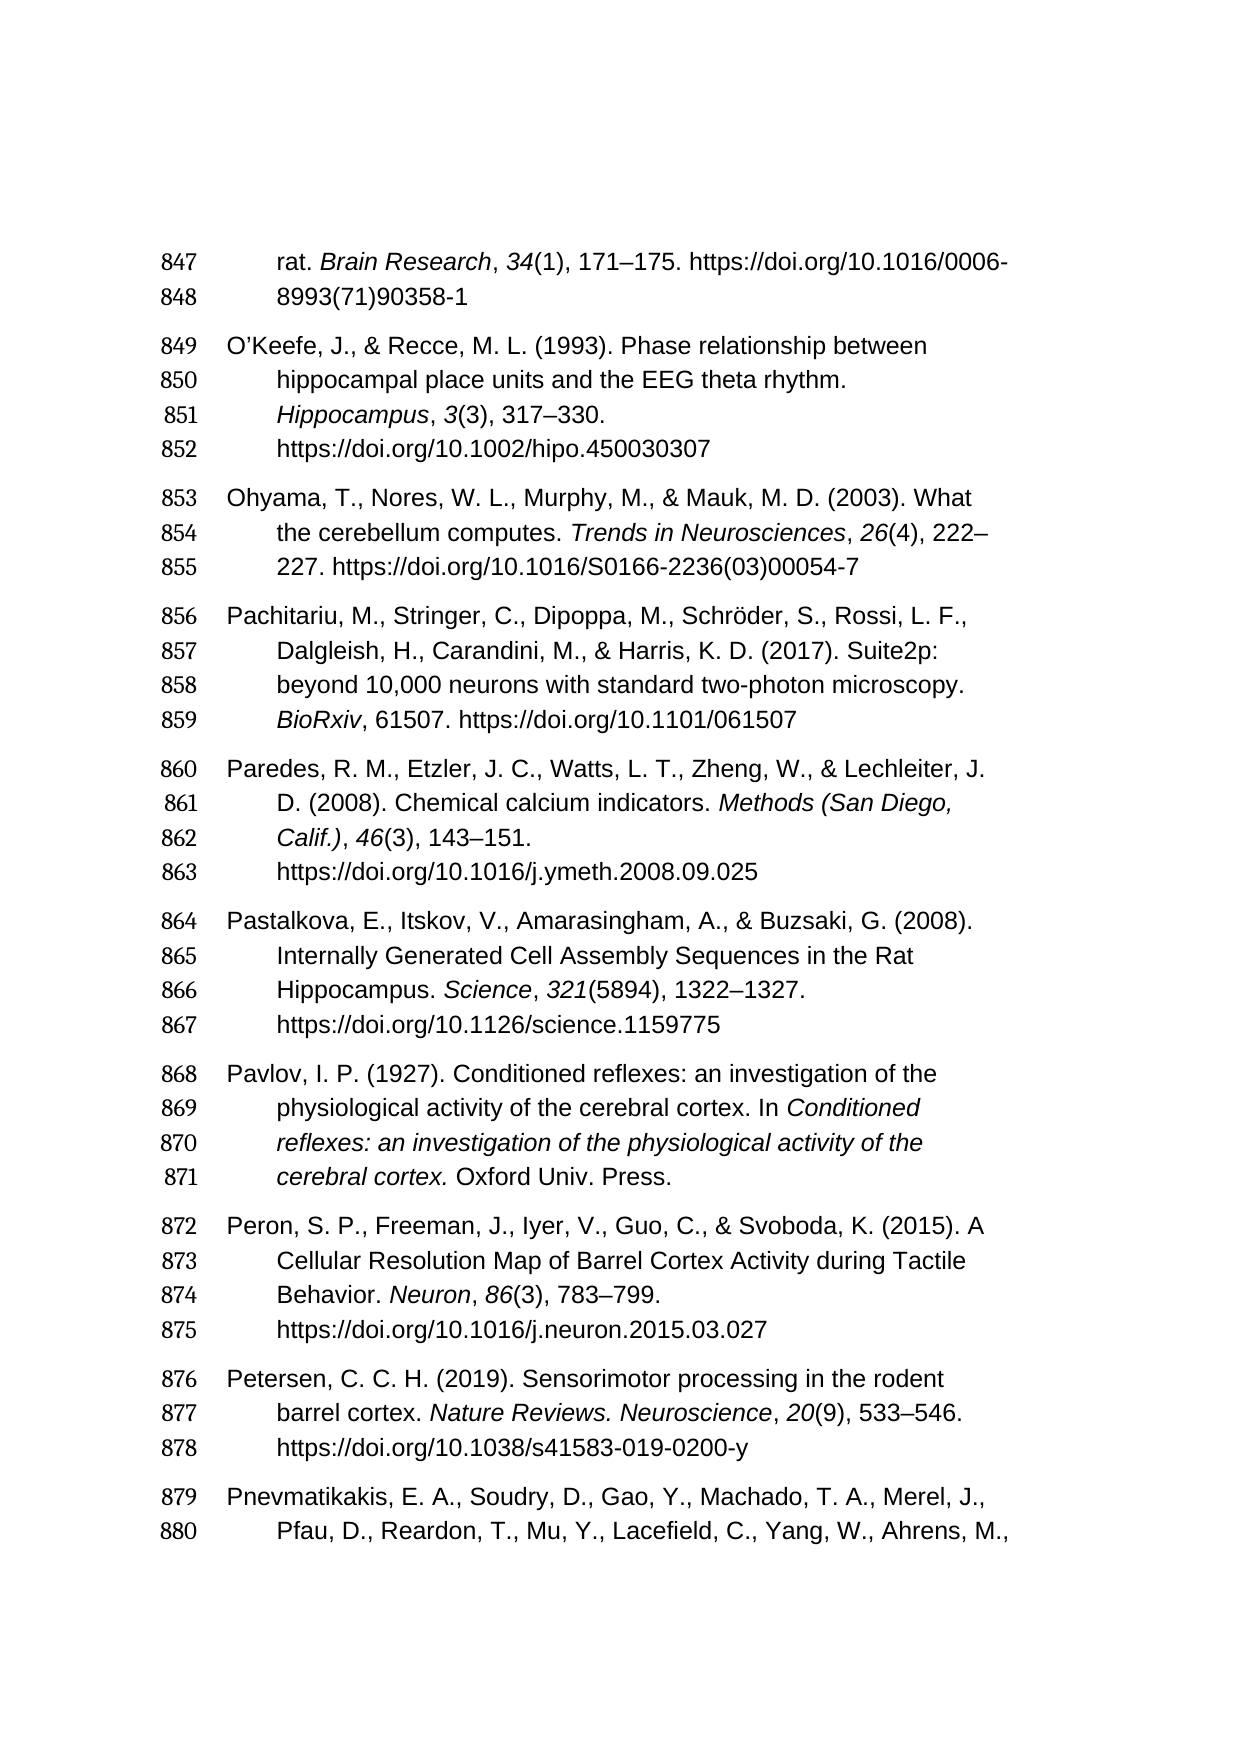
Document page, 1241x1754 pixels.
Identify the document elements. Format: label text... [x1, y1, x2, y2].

text Pachitariu, M., Stringer, C., Dipoppa, M., Schröder, S., Rossi, L. F., Dalgleish, H., Carandini, M., & Harris, K. D. (2017). Suite2p: beyond 10,000 neurons with standard two-photon microscopy. BioRxiv, 61507. https://doi.org/10.1101/061507 [226, 601, 1014, 733]
text Peron, S. P., Freeman, J., Iyer, V., Guo, C., & Svoboda, K. (2015). A Cellular Resolution Map of Barrel Cortex Activity during Tactile Behavior. Neuron, 86(3), 783–799. https://doi.org/10.1016/j.neuron.2015.03.027 [226, 1211, 1014, 1343]
text Pavlov, I. P. (1927). Conditioned reflexes: an investigation of the physiological activity of the cerebral cortex. In Conditioned reflexes: an investigation of the physiological activity of the cerebral cortex. Oxford Univ. Press. [226, 1059, 1014, 1191]
text Paredes, R. M., Etzler, J. C., Watts, L. T., Zheng, W., & Lechleiter, J. D. (2008). Chemical calcium indicators. Methods (San Diego, Calif.), 46(3), 143–151. https://doi.org/10.1016/j.ymeth.2008.09.025 [226, 754, 1014, 886]
text rat. Brain Research, 34(1), 171–175. https://doi.org/10.1016/0006-8993(71)90358-1 [226, 247, 1014, 310]
text Pastalkova, E., Itskov, V., Amarasingham, A., & Buzsaki, G. (2008). Internally Generated Cell Assembly Sequences in the Rat Hippocampus. Science, 321(5894), 1322–1327. https://doi.org/10.1126/science.1159775 [226, 906, 1014, 1038]
text Pnevmatikakis, E. A., Soudry, D., Gao, Y., Machado, T. A., Merel, J., Pfau, D., Reardon, T., Mu, Y., Lacefield, C., Yang, W., Ahrens, M., [226, 1482, 1014, 1545]
text Ohyama, T., Nores, W. L., Murphy, M., & Mauk, M. D. (2003). What the cerebellum computes. Trends in Neurosciences, 26(4), 222–227. https://doi.org/10.1016/S0166-2236(03)00054-7 [226, 483, 1014, 581]
text Petersen, C. C. H. (2019). Sensorimotor processing in the rodent barrel cortex. Nature Reviews. Neuroscience, 20(9), 533–546. https://doi.org/10.1038/s41583-019-0200-y [226, 1364, 1014, 1461]
text O’Keefe, J., & Recce, M. L. (1993). Phase relationship between hippocampal place units and the EEG theta rhythm. Hippocampus, 3(3), 317–330. https://doi.org/10.1002/hipo.450030307 [226, 331, 1014, 463]
